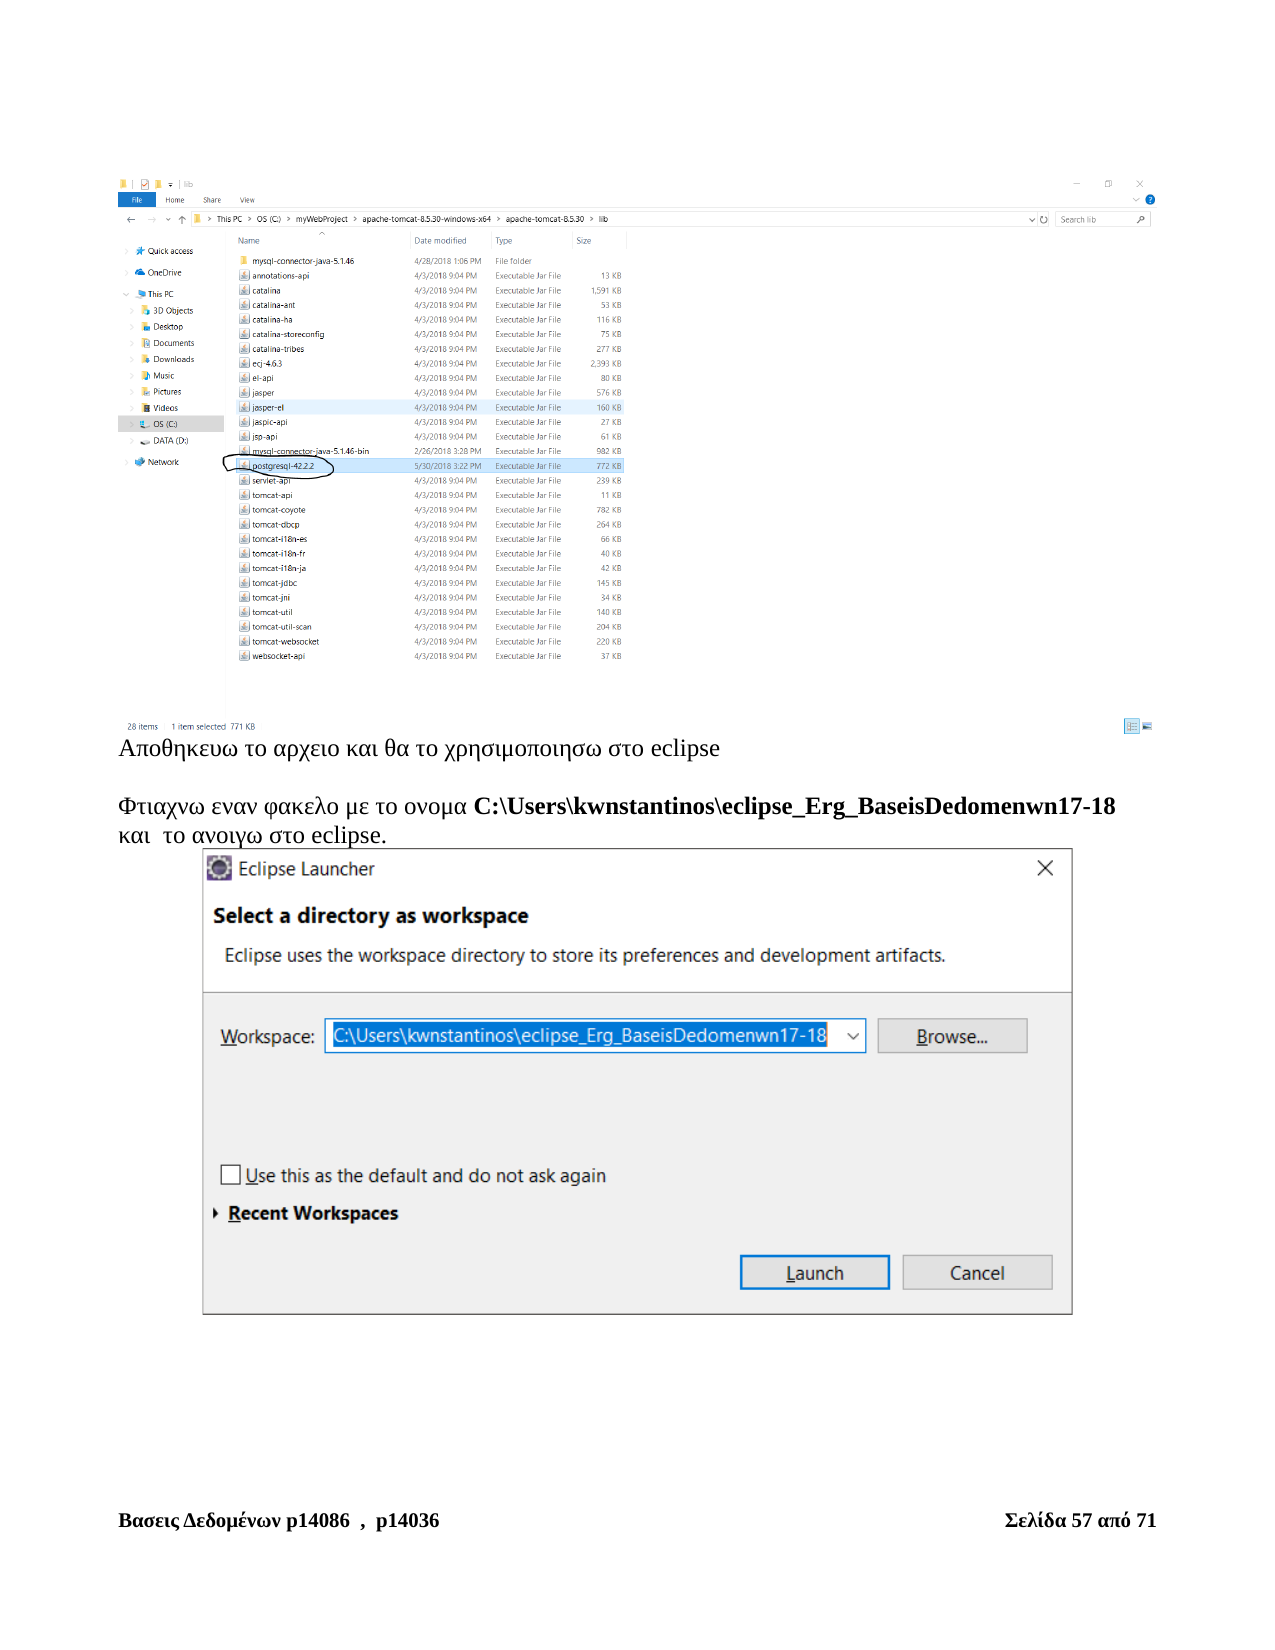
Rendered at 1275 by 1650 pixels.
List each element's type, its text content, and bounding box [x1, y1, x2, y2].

text Αποθηκευω το αρχειο και θα το χρησιμοποιησω στο eclipse [118, 734, 1157, 762]
text και το ανοιγω στο eclipse. [118, 820, 1157, 848]
text Φτιαχνω εναν φακελο με το ονομα C:\Users\kwnstantinos\eclipse_Erg_BaseisDedomenwn17-18 [118, 791, 1157, 820]
picture [118, 176, 1157, 734]
picture [202, 848, 1073, 1315]
